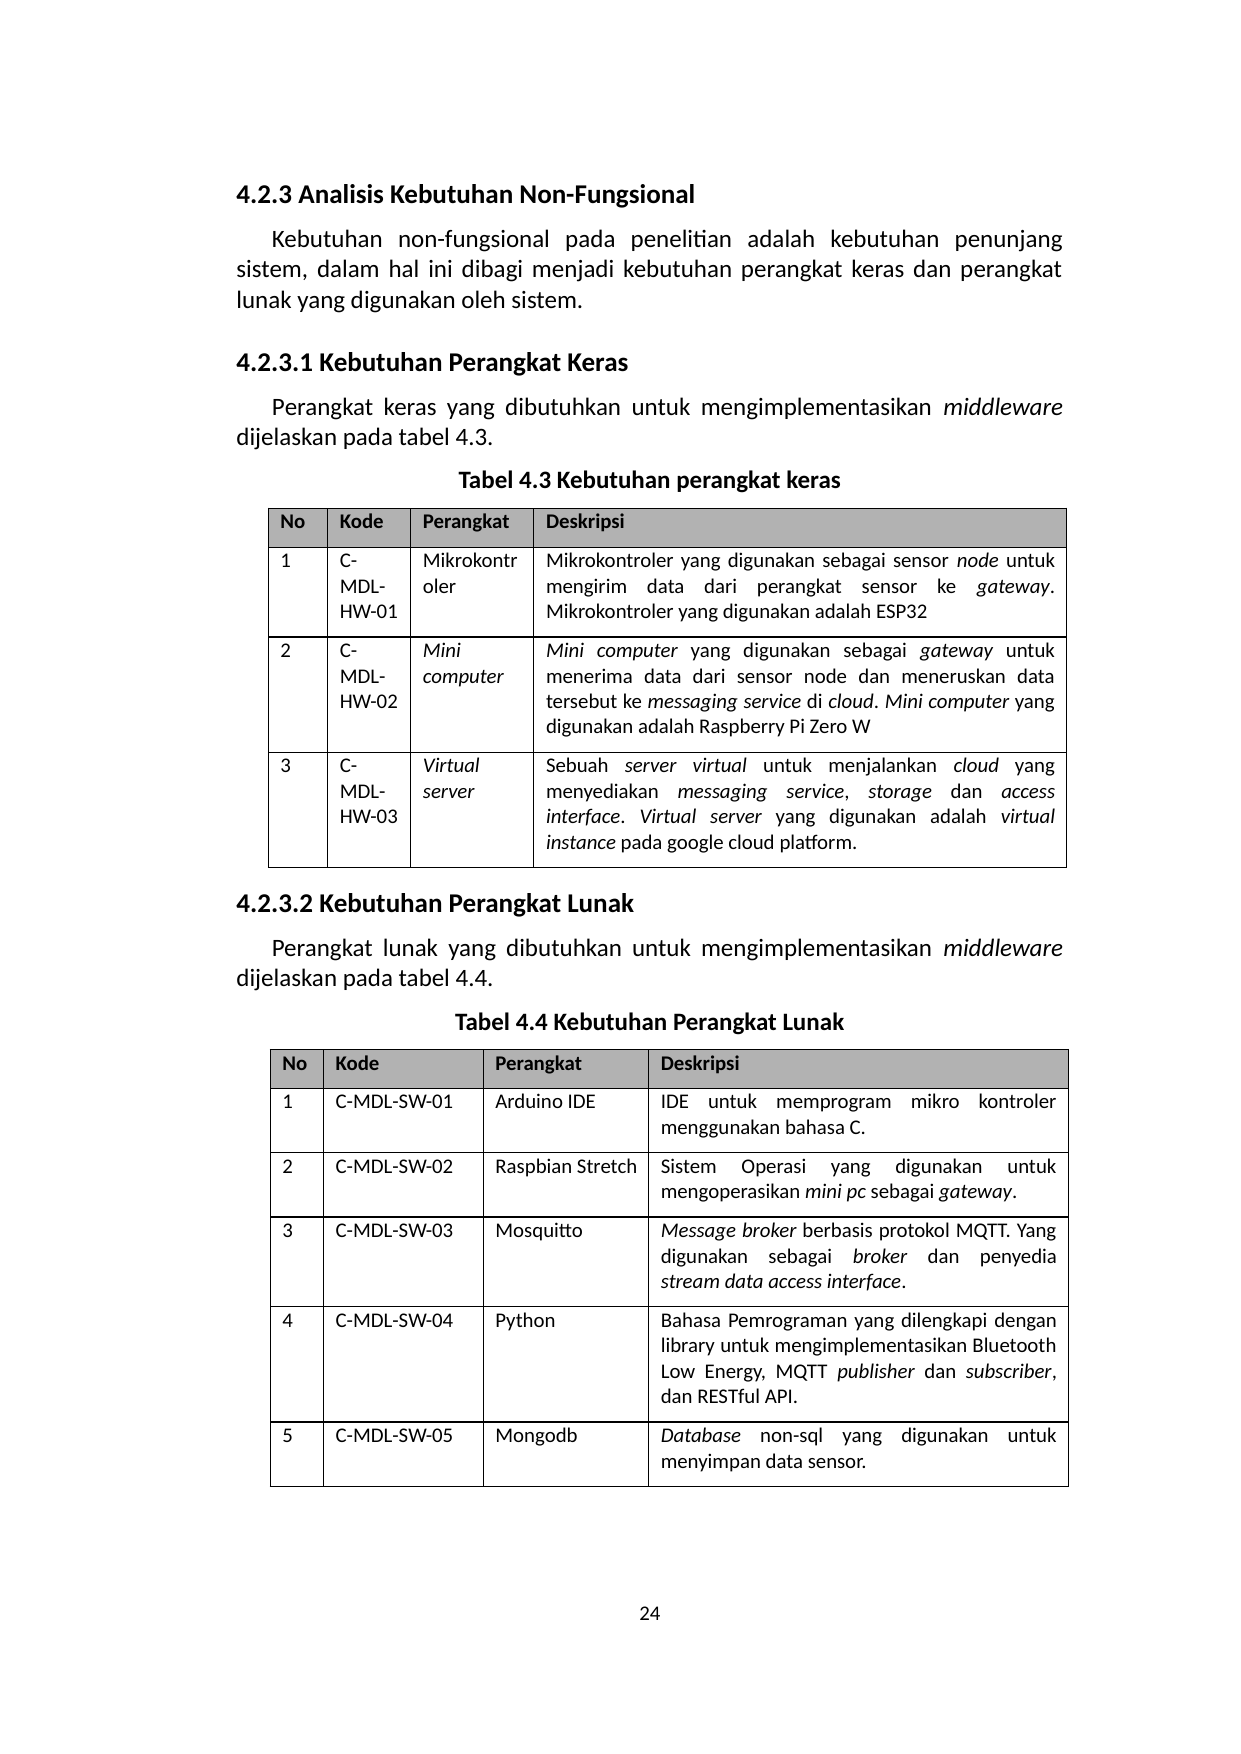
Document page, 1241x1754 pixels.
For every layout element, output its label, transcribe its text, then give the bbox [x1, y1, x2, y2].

table_cell C-MDL-HW-02 [328, 638, 410, 752]
table_cell Mini computer [411, 638, 533, 752]
table_cell Mikrokontroler [411, 548, 533, 636]
table_cell 4 [271, 1307, 323, 1421]
table_cell Mini computer yang digunakan sebagai gateway untuk menerima data dari sensor node dan meneruskan data tersebut ke messaging service di cloud. Mini computer yang digunakan adalah Raspberry Pi Zero W [534, 638, 1066, 752]
subtitle Kebutuhan Perangkat Lunak [236, 887, 1063, 919]
subtitle Analisis Kebutuhan Non-Fungsional [236, 177, 1063, 210]
table_cell 1 [269, 548, 327, 636]
table_cell C-MDL-SW-03 [324, 1218, 483, 1306]
table_cell Mongodb [484, 1423, 648, 1486]
table_cell C-MDL-HW-03 [328, 753, 410, 867]
table_cell Python [484, 1307, 648, 1421]
table_header Kode [328, 509, 410, 547]
table_cell Bahasa Pemrograman yang dilengkapi dengan library untuk mengimplementasikan Bluetooth Low Energy, MQTT publisher dan subscriber, dan RESTful API. [649, 1307, 1068, 1421]
table_cell C-MDL-SW-05 [324, 1423, 483, 1486]
table_cell 1 [271, 1089, 323, 1152]
table_cell 5 [271, 1423, 323, 1486]
table_cell Mosquitto [484, 1218, 648, 1306]
subtitle Kebutuhan Perangkat Keras [236, 346, 1063, 378]
text Tabel 4.4 Kebutuhan Perangkat Lunak [236, 1006, 1063, 1036]
table_header Perangkat [411, 509, 533, 547]
table_header Deskripsi [534, 509, 1066, 547]
table_cell Sebuah server virtual untuk menjalankan cloud yang menyediakan messaging service, storage dan access interface. Virtual server yang digunakan adalah virtual instance pada google cloud platform. [534, 753, 1066, 867]
table_cell C-MDL-HW-01 [328, 548, 410, 636]
table_cell C-MDL-SW-04 [324, 1307, 483, 1421]
table_cell IDE untuk memprogram mikro kontroler menggunakan bahasa C. [649, 1089, 1068, 1152]
table_cell Database non-sql yang digunakan untuk menyimpan data sensor. [649, 1423, 1068, 1486]
table_cell 2 [271, 1153, 323, 1216]
table_cell 2 [269, 638, 327, 752]
table_cell 3 [269, 753, 327, 867]
table_header No [271, 1050, 323, 1088]
table_cell Sistem Operasi yang digunakan untuk mengoperasikan mini pc sebagai gateway. [649, 1153, 1068, 1216]
text Perangkat lunak yang dibutuhkan untuk mengimplementasikan middleware dijelaskan pada tabel 4.4. [236, 932, 1063, 993]
table_header Kode [324, 1050, 483, 1088]
table_cell Raspbian Stretch [484, 1153, 648, 1216]
text Kebutuhan non-fungsional pada penelitian adalah kebutuhan penunjang sistem, dalam hal ini dibagi menjadi kebutuhan perangkat keras dan perangkat lunak yang digunakan oleh sistem. [236, 223, 1063, 314]
table_cell Virtual server [411, 753, 533, 867]
table_cell C-MDL-SW-02 [324, 1153, 483, 1216]
table_cell C-MDL-SW-01 [324, 1089, 483, 1152]
table_cell Arduino IDE [484, 1089, 648, 1152]
table_header Perangkat [484, 1050, 648, 1088]
table_header No [269, 509, 327, 547]
table_cell Mikrokontroler yang digunakan sebagai sensor node untuk mengirim data dari perangkat sensor ke gateway. Mikrokontroler yang digunakan adalah ESP32 [534, 548, 1066, 636]
text Tabel ‎4.3 Kebutuhan perangkat keras [236, 464, 1063, 495]
text Perangkat keras yang dibutuhkan untuk mengimplementasikan middleware dijelaskan pada tabel 4.3. [236, 391, 1063, 452]
table_cell Message broker berbasis protokol MQTT. Yang digunakan sebagai broker dan penyedia stream data access interface. [649, 1218, 1068, 1306]
table_header Deskripsi [649, 1050, 1068, 1088]
table_cell 3 [271, 1218, 323, 1306]
